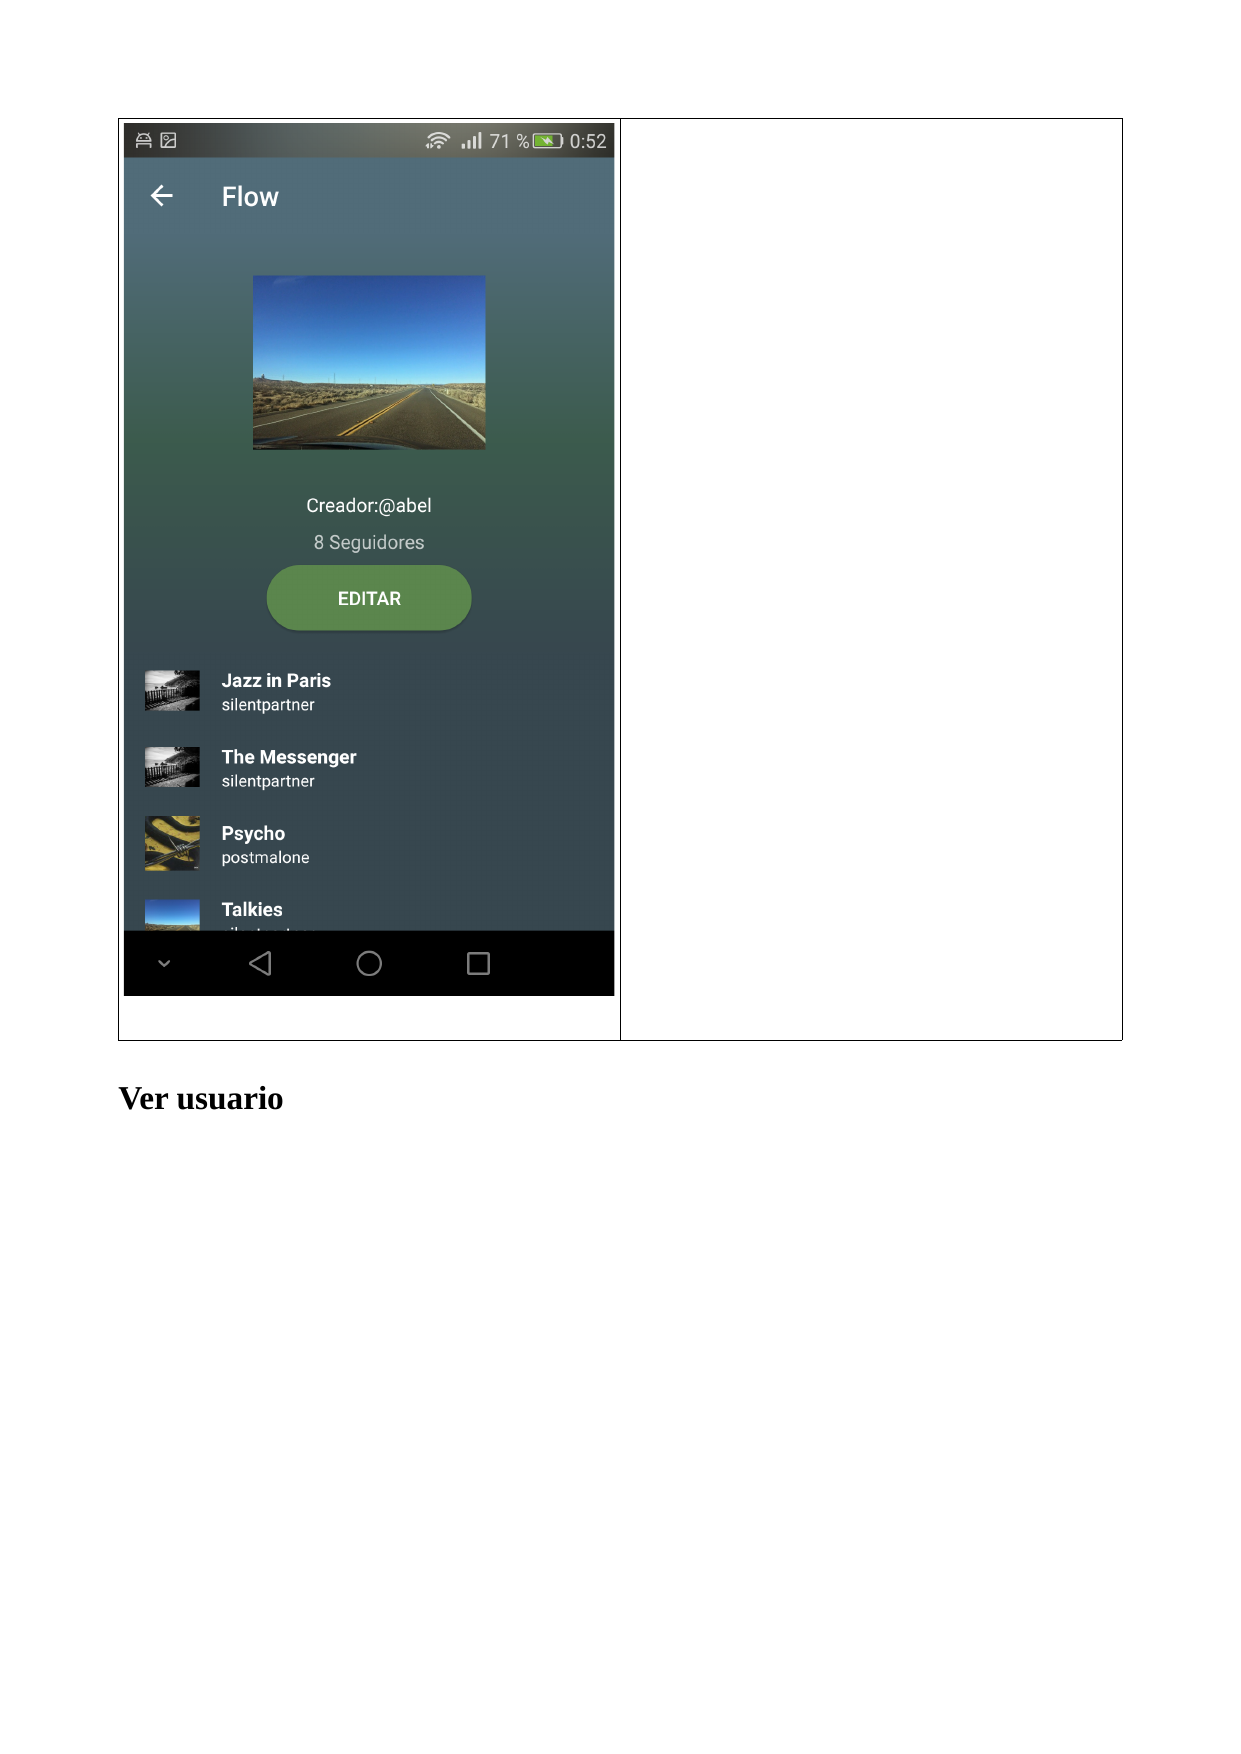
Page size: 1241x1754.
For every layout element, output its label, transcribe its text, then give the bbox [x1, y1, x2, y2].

table_header [621, 119, 1122, 1040]
table_header [119, 119, 620, 1040]
picture [123, 123, 615, 996]
text Ver usuario [118, 1078, 1122, 1117]
